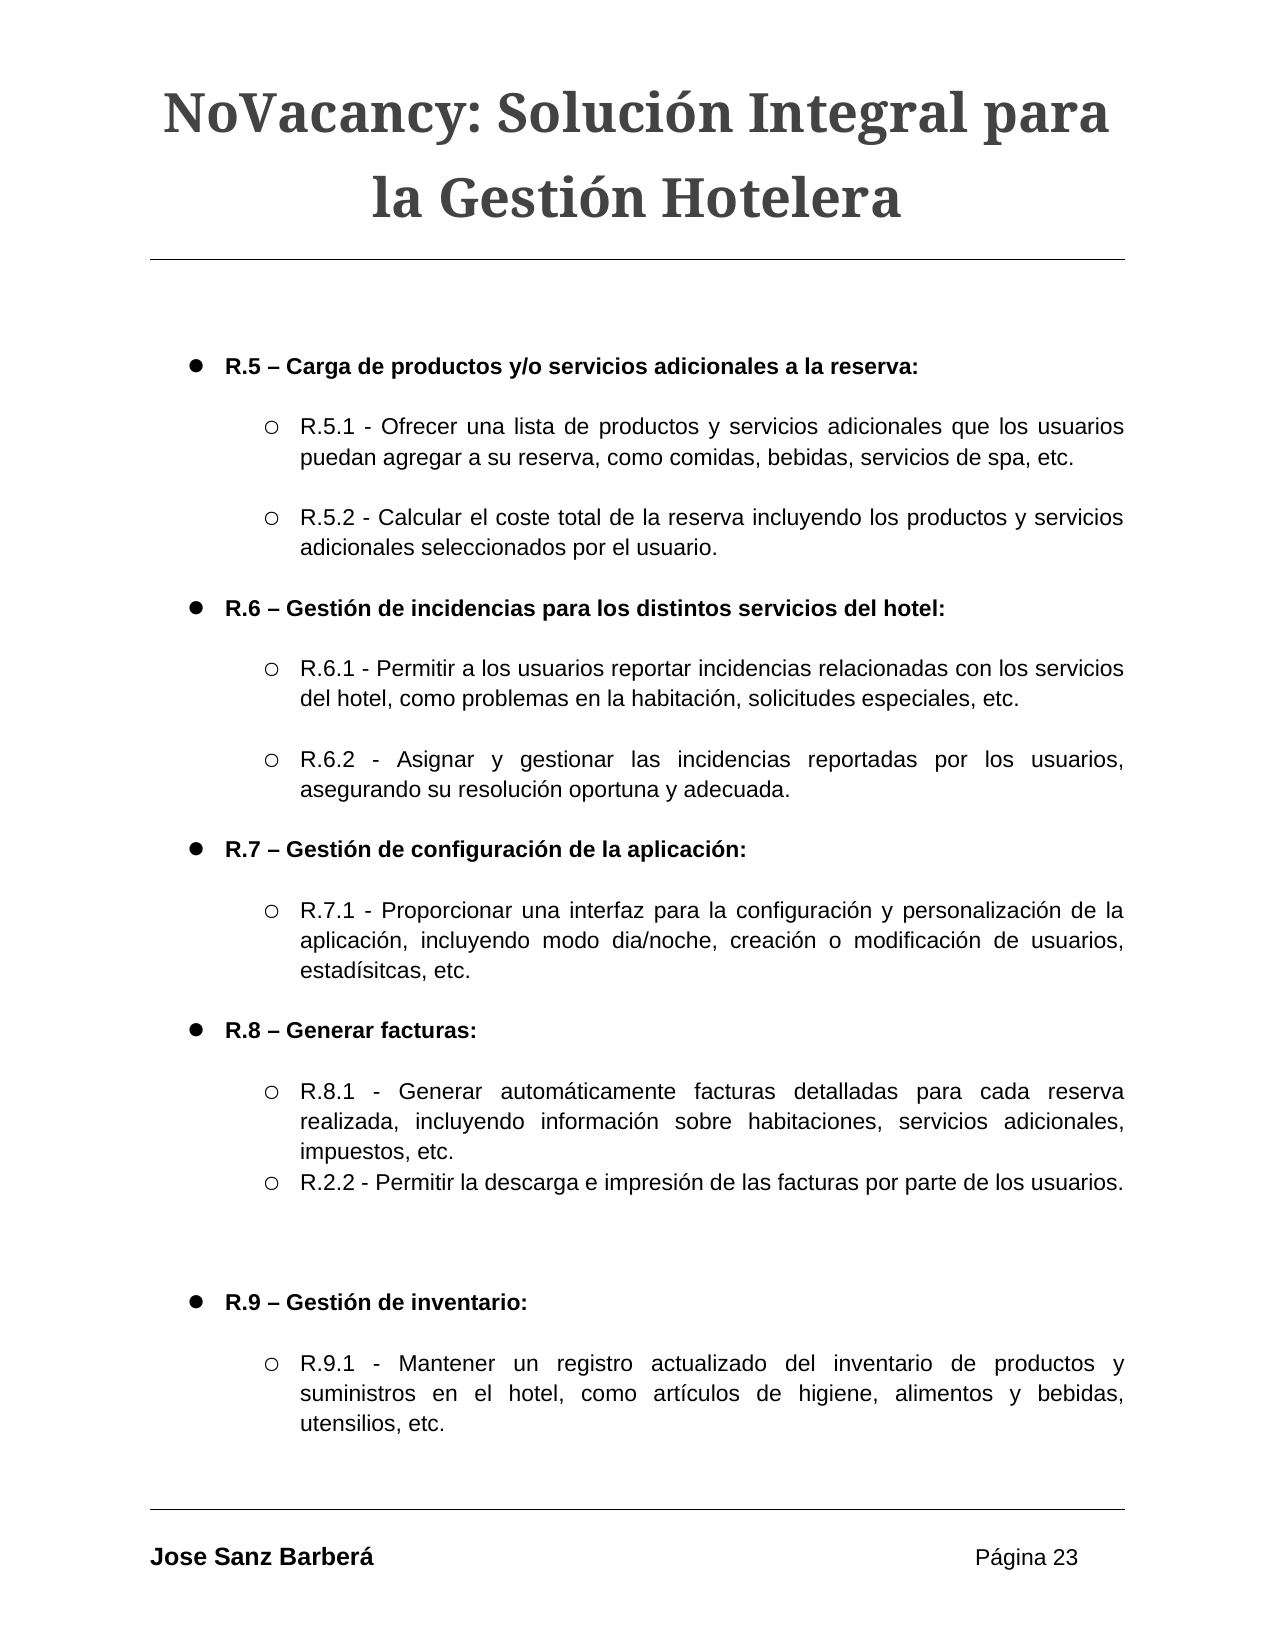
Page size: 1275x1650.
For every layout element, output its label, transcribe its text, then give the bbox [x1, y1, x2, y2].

list R.8.1 - Generar automáticamente facturas detalladas para cada reserva realizada, incluyendo información sobre habitaciones, servicios adicionales, impuestos, etc. [262, 1078, 1125, 1165]
list R.8 – Generar facturas: [187, 1017, 1125, 1044]
list R.9.1 - Mantener un registro actualizado del inventario de productos y suministros en el hotel, como artículos de higiene, alimentos y bebidas, utensilios, etc. [262, 1350, 1125, 1437]
list R.9 – Gestión de inventario: [187, 1289, 1125, 1316]
list R.6.2 - Asignar y gestionar las incidencias reportadas por los usuarios, asegurando su resolución oportuna y adecuada. [262, 746, 1125, 802]
list R.6.1 - Permitir a los usuarios reportar incidencias relacionadas con los servicios del hotel, como problemas en la habitación, solicitudes especiales, etc. [262, 655, 1125, 712]
list R.7.1 - Proporcionar una interfaz para la configuración y personalización de la aplicación, incluyendo modo dia/noche, creación o modificación de usuarios, estadísitcas, etc. [262, 897, 1125, 983]
list R.5.1 - Ofrecer una lista de productos y servicios adicionales que los usuarios puedan agregar a su reserva, como comidas, bebidas, servicios de spa, etc. [262, 413, 1125, 470]
list R.5 – Carga de productos y/o servicios adicionales a la reserva: [187, 353, 1125, 379]
list R.2.2 - Permitir la descarga e impresión de las facturas por parte de los usuarios. [262, 1168, 1125, 1195]
list R.6 – Gestión de incidencias para los distintos servicios del hotel: [187, 594, 1125, 621]
list R.7 – Gestión de configuración de la aplicación: [187, 836, 1125, 863]
list R.5.2 - Calcular el coste total de la reserva incluyendo los productos y servicios adicionales seleccionados por el usuario. [262, 504, 1125, 561]
